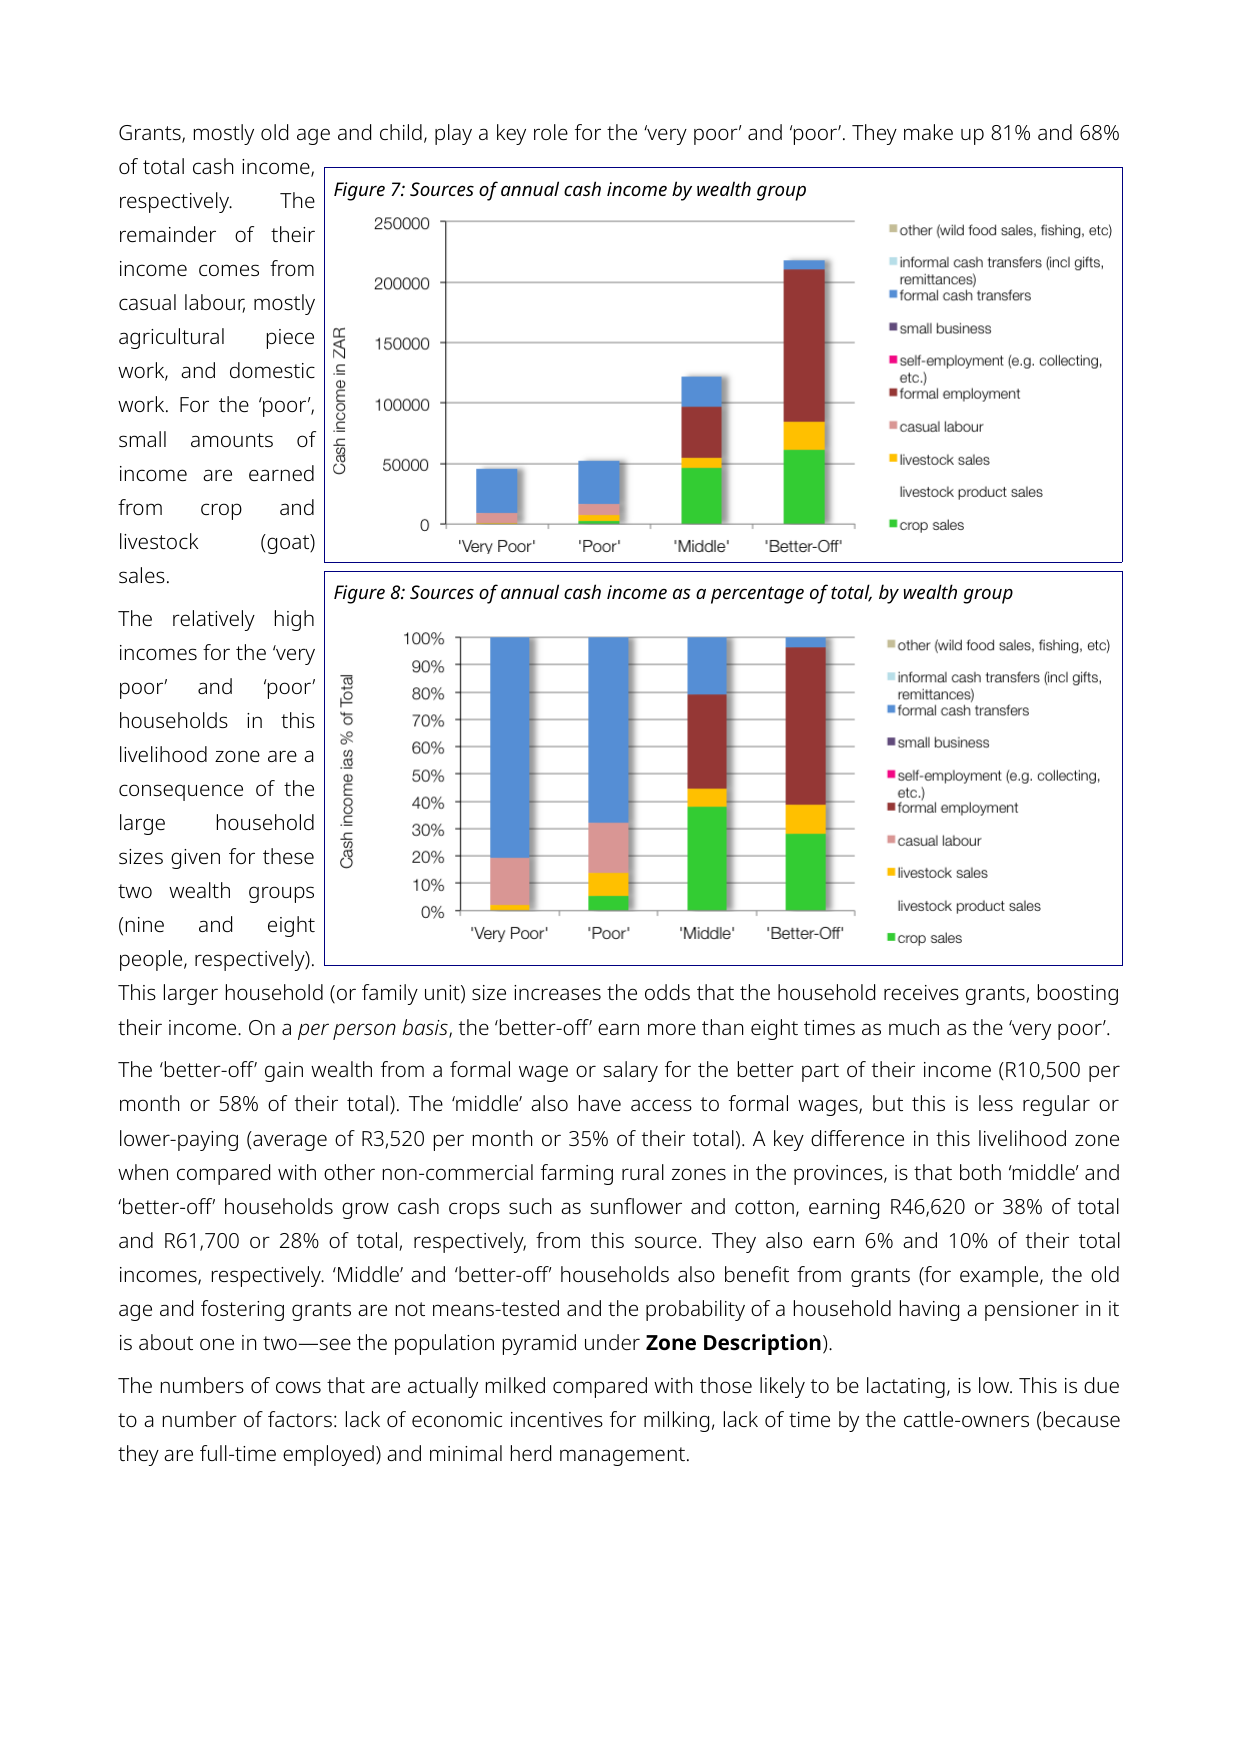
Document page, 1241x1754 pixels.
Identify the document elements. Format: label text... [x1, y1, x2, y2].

text Grants, mostly old age and child, play a key role for the ‘very poor’ and ‘poor’. They make up 81% and 68% of total cash income, respectively. The remainder of their income comes from casual labour, mostly agricultural piece work, and domestic work. For the ‘poor’, small amounts of income are earned from crop and livestock (goat) sales. [325, 168, 1122, 562]
text The ‘better-off’ gain wealth from a formal wage or salary for the better part of their income (R10,500 per month or 58% of their total). The ‘middle’ also have access to formal wages, but this is less regular or lower-paying (average of R3,520 per month or 35% of their total). A key difference in this livelihood zone when compared with other non-commercial farming rural zones in the provinces, is that both ‘middle’ and ‘better-off’ households grow cash crops such as sunflower and cotton, earning R46,620 or 38% of total and R61,700 or 28% of total, respectively, from this source. They also earn 6% and 10% of their total incomes, respectively. ‘Middle’ and ‘better-off’ households also benefit from grants (for example, the old age and fostering grants are not means-tested and the probability of a household having a pensioner in it is about one in two—see the population pyramid under Zone Description). [118, 1056, 1122, 1356]
text The relatively high incomes for the ‘very poor’ and ‘poor’ households in this livelihood zone are a consequence of the large household sizes given for these two wealth groups (nine and eight people, respectively). This larger household (or family unit) size increases the odds that the household receives grants, boosting their income. On a per person basis, the ‘better-off’ earn more than eight times as much as the ‘very poor’. [118, 604, 1122, 1041]
text Grants, mostly old age and child, play a key role for the ‘very poor’ and ‘poor’. They make up 81% and 68% of total cash income, respectively. The remainder of their income comes from casual labour, mostly agricultural piece work, and domestic work. For the ‘poor’, small amounts of income are earned from crop and livestock (goat) sales. [118, 118, 1122, 589]
text Grants, mostly old age and child, play a key role for the ‘very poor’ and ‘poor’. They make up 81% and 68% of total cash income, respectively. The remainder of their income comes from casual labour, mostly agricultural piece work, and domestic work. For the ‘poor’, small amounts of income are earned from crop and livestock (goat) sales. [325, 572, 1122, 965]
text The numbers of cows that are actually milked compared with those likely to be lactating, is low. This is due to a number of factors: lack of economic incentives for milking, lack of time by the cattle-owners (because they are full-time employed) and minimal herd management. [118, 1371, 1122, 1467]
picture [333, 214, 1117, 554]
picture [333, 617, 1117, 957]
text Figure 8: Sources of annual cash income as a percentage of total, by wealth group [333, 579, 1113, 605]
text Figure 7: Sources of annual cash income by wealth group [333, 176, 1113, 202]
